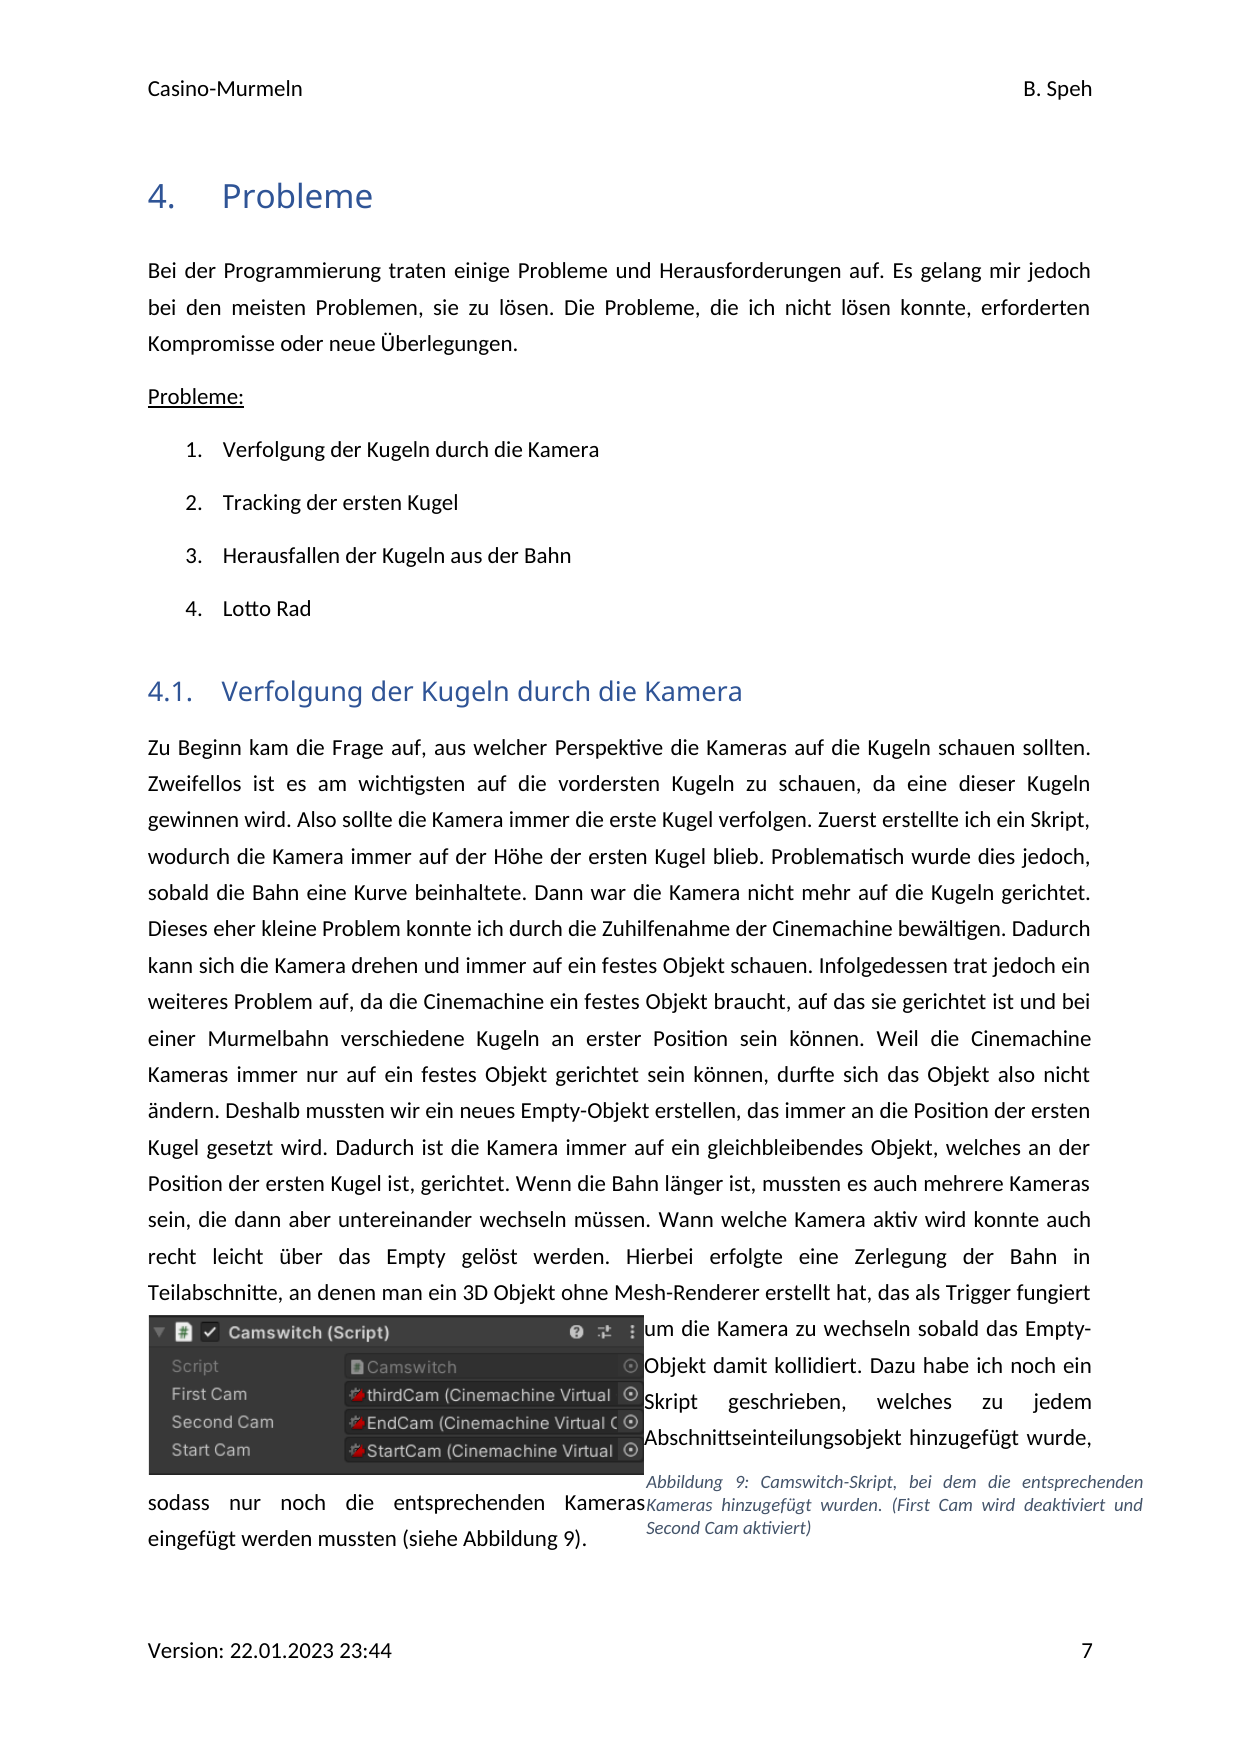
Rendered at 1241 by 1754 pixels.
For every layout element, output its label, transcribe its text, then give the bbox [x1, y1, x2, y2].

subtitle Probleme [148, 173, 1093, 218]
text Bei der Programmierung traten einige Probleme und Herausforderungen auf. Es gelang mir jedoch bei den meisten Problemen, sie zu lösen. Die Probleme, die ich nicht lösen konnte, erforderten Kompromisse oder neue Überlegungen. [148, 257, 1093, 357]
text Abbildung 9: Camswitch-Skript, bei dem die entsprechenden Kameras hinzugefügt wurden. (First Cam wird deaktiviert und Second Cam aktiviert) [646, 1471, 1146, 1539]
text Zu Beginn kam die Frage auf, aus welcher Perspektive die Kameras auf die Kugeln schauen sollten. Zweifellos ist es am wichtigsten auf die vordersten Kugeln zu schauen, da eine dieser Kugeln gewinnen wird. Also sollte die Kamera immer die erste Kugel verfolgen. Zuerst erstellte ich ein Skript, wodurch die Kamera immer auf der Höhe der ersten Kugel blieb. Problematisch wurde dies jedoch, sobald die Bahn eine Kurve beinhaltete. Dann war die Kamera nicht mehr auf die Kugeln gerichtet. Dieses eher kleine Problem konnte ich durch die Zuhilfenahme der Cinemachine bewältigen. Dadurch kann sich die Kamera drehen und immer auf ein festes Objekt schauen. Infolgedessen trat jedoch ein weiteres Problem auf, da die Cinemachine ein festes Objekt braucht, auf das sie gerichtet ist und bei einer Murmelbahn verschiedene Kugeln an erster Position sein können. Weil die Cinemachine Kameras immer nur auf ein festes Objekt gerichtet sein können, durfte sich das Objekt also nicht ändern. Deshalb mussten wir ein neues Empty-Objekt erstellen, das immer an die Position der ersten Kugel gesetzt wird. Dadurch ist die Kamera immer auf ein gleichbleibendes Objekt, welches an der Position der ersten Kugel ist, gerichtet. Wenn die Bahn länger ist, mussten es auch mehrere Kameras sein, die dann aber untereinander wechseln müssen. Wann welche Kamera aktiv wird konnte auch recht leicht über das Empty gelöst werden. Hierbei erfolgte eine Zerlegung der Bahn in Teilabschnitte, an denen man ein 3D Objekt ohne Mesh-Renderer erstellt hat, das als Trigger fungiert um die Kamera zu wechseln sobald das Empty-Objekt damit kollidiert. Dazu habe ich noch ein Skript geschrieben, welches zu jedem Abschnittseinteilungsobjekt hinzugefügt wurde, sodass nur noch die entsprechenden Kameras eingefügt werden mussten (siehe Abbildung 9). [148, 733, 1093, 1552]
text Probleme: [148, 382, 1093, 410]
list Verfolgung der Kugeln durch die Kamera [185, 435, 1093, 463]
list Tracking der ersten Kugel [185, 488, 1093, 516]
list Herausfallen der Kugeln aus der Bahn [185, 541, 1093, 569]
list Lotto Rad [185, 594, 1093, 622]
subtitle Verfolgung der Kugeln durch die Kamera [148, 672, 1093, 709]
